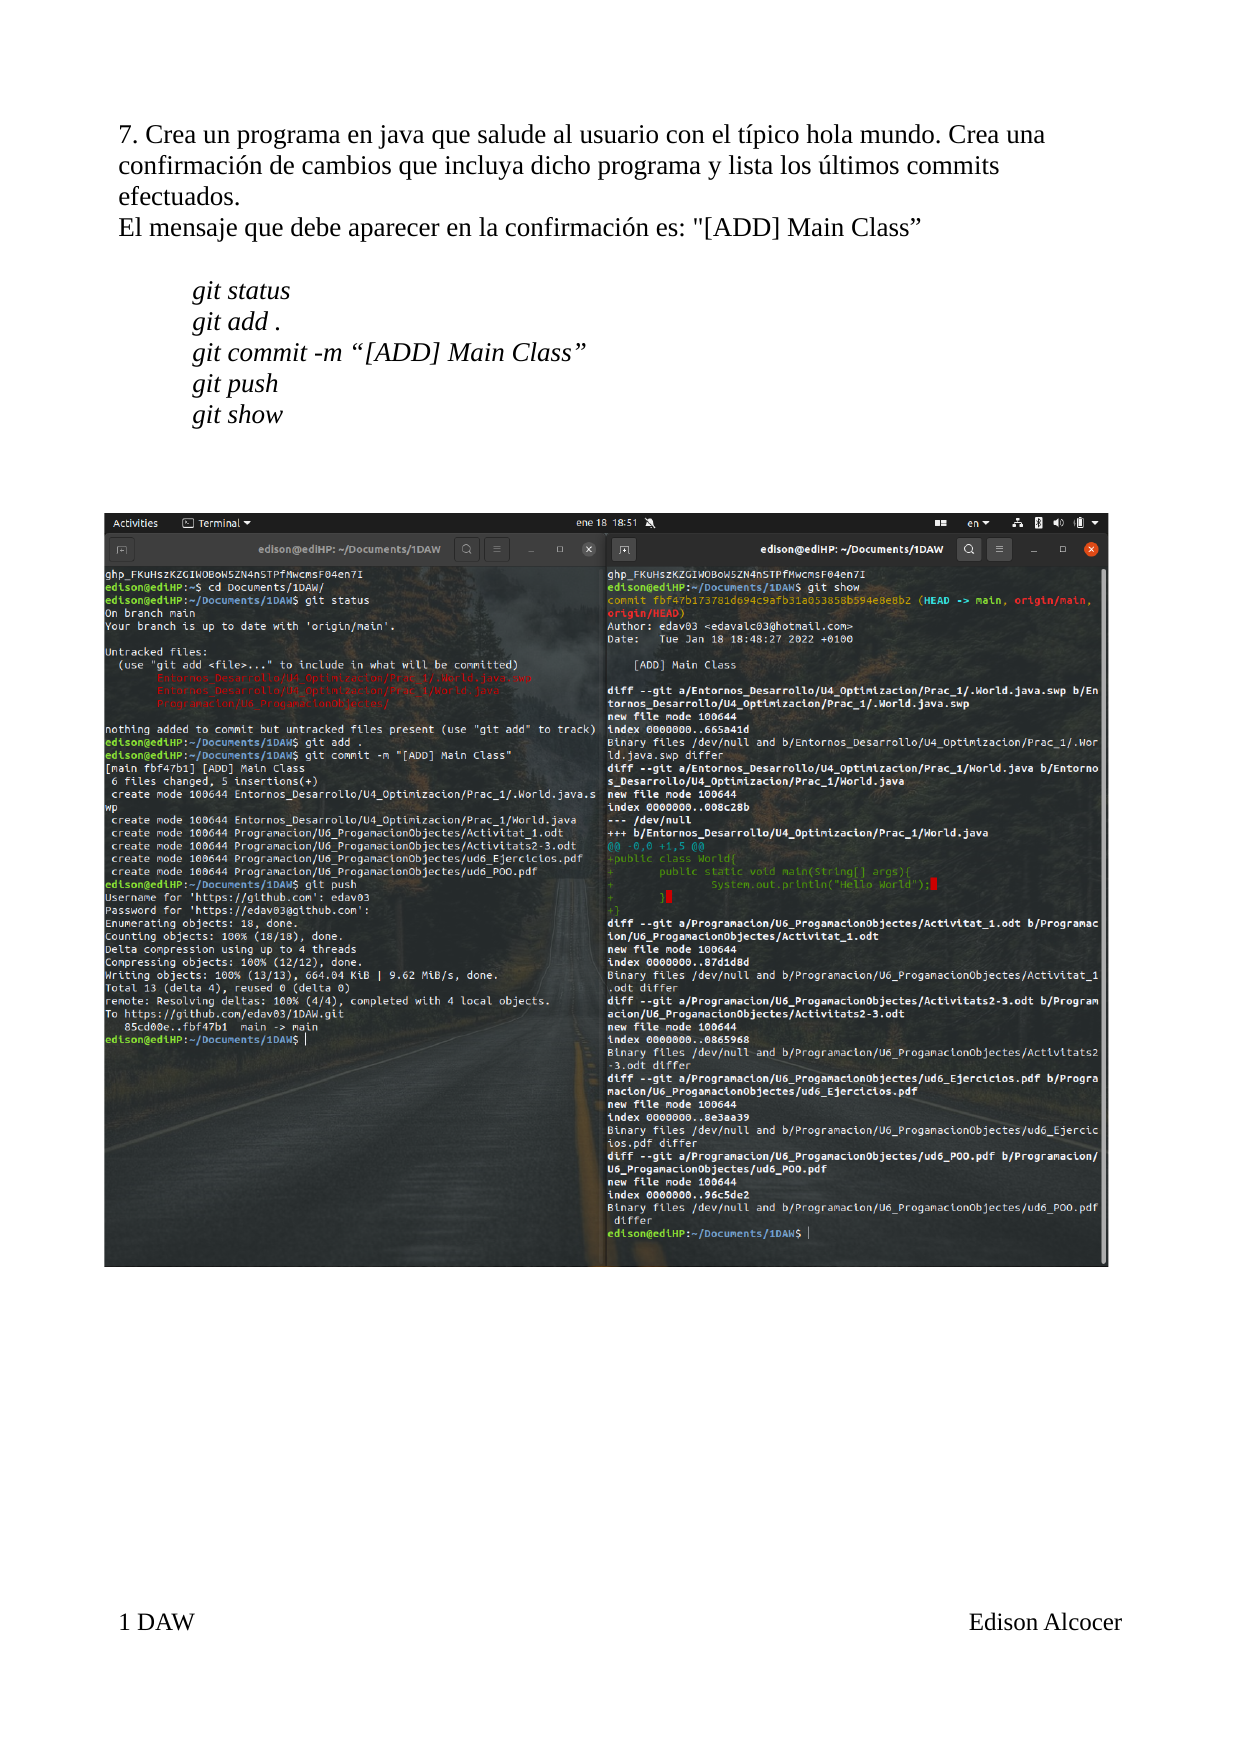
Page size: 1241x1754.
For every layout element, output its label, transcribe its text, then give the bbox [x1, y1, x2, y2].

picture [104, 513, 1109, 1267]
text git status [118, 274, 1122, 305]
text git add . [118, 305, 1122, 336]
text git show [118, 398, 1122, 429]
text git commit -m “[ADD] Main Class” [118, 336, 1122, 367]
text El mensaje que debe aparecer en la confirmación es: "[ADD] Main Class” [118, 212, 1122, 243]
text 7. Crea un programa en java que salude al usuario con el típico hola mundo. Crea una confirmación de cambios que incluya dicho programa y lista los últimos commits efectuados. [118, 118, 1122, 212]
text git push [118, 367, 1122, 398]
